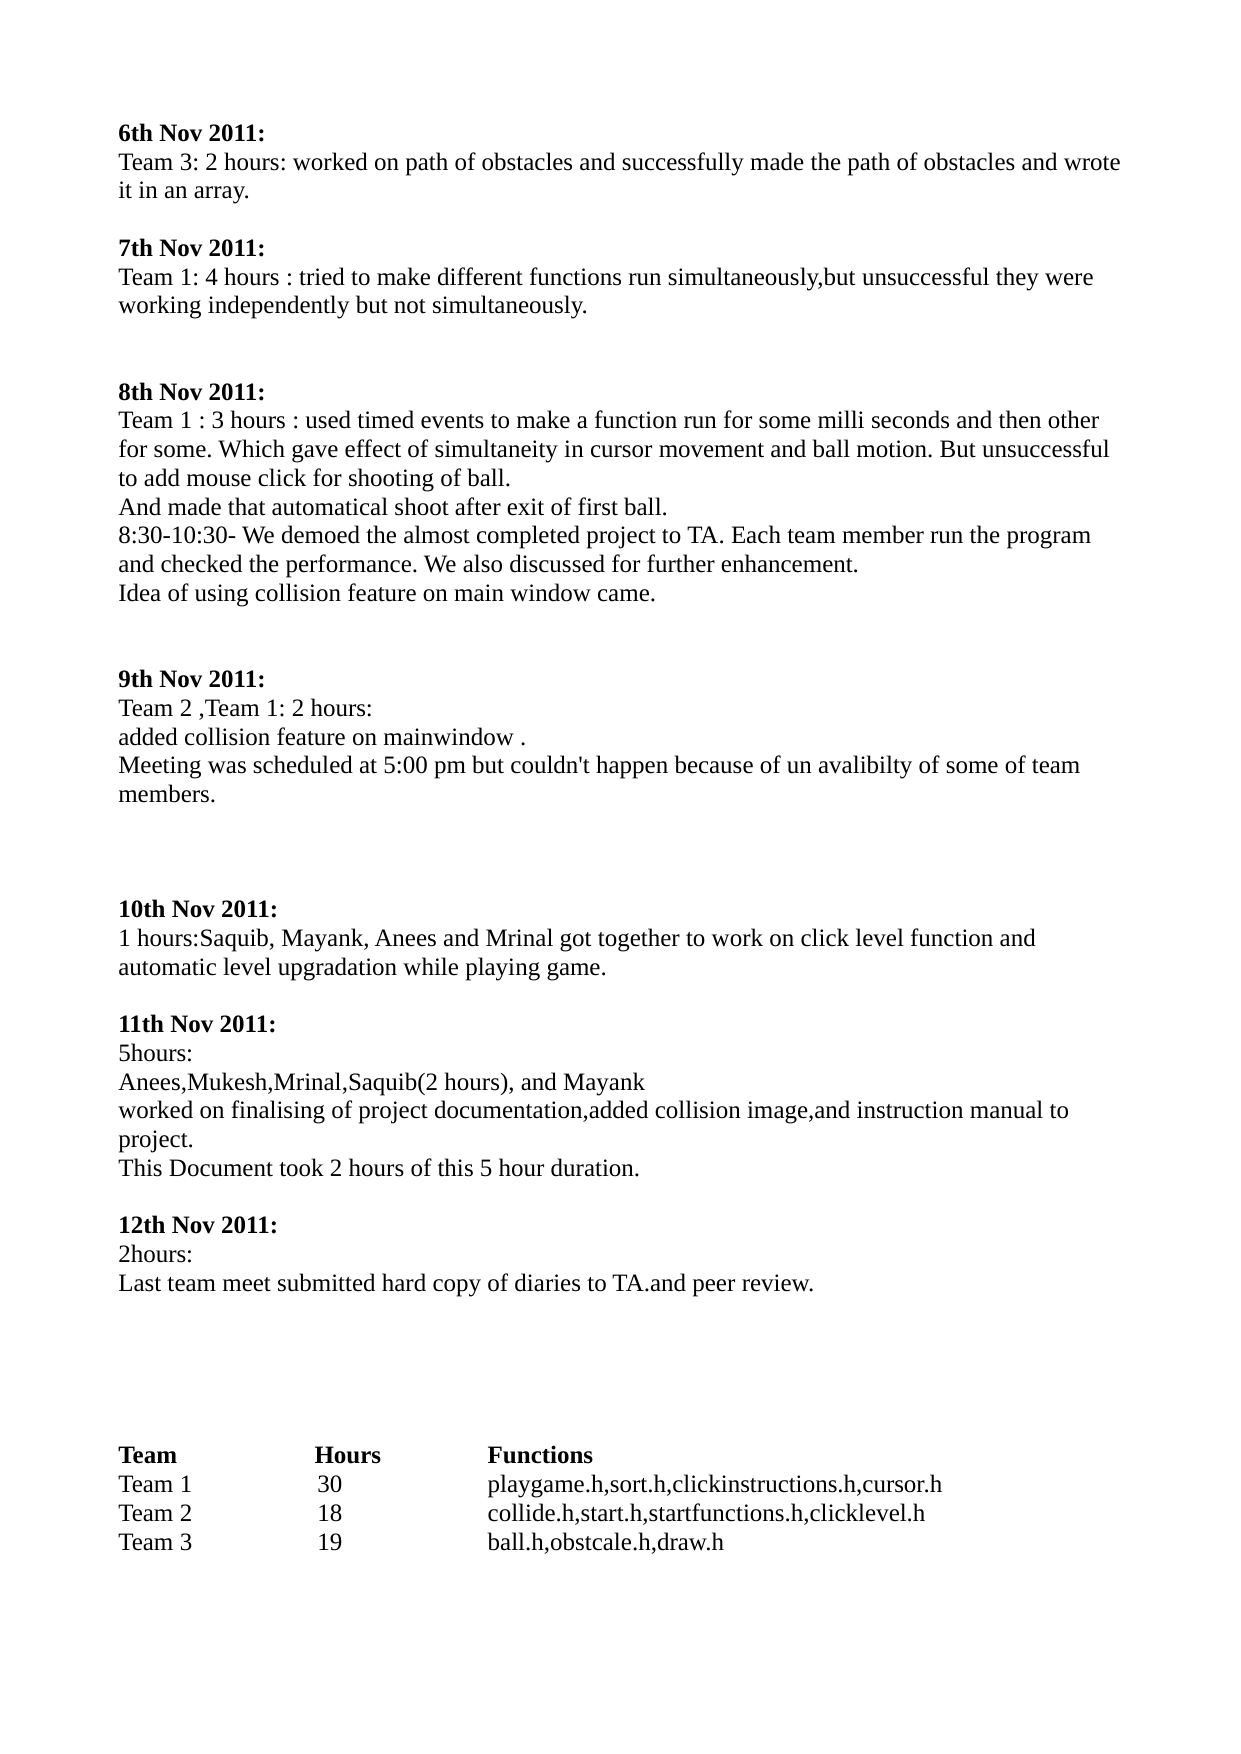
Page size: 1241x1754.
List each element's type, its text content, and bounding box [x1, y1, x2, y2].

text Team 1 : 3 hours : used timed events to make a function run for some milli seconds and then other for some. Which gave effect of simultaneity in cursor movement and ball motion. But unsuccessful to add mouse click for shooting of ball. [118, 406, 1122, 492]
text 8th Nov 2011: [118, 377, 1122, 406]
text Idea of using collision feature on main window came. [118, 578, 1122, 607]
text 8:30-10:30- We demoed the almost completed project to TA. Each team member run the program and checked the performance. We also discussed for further enhancement. [118, 521, 1122, 578]
text 10th Nov 2011: [118, 894, 1122, 923]
text 6th Nov 2011: [118, 118, 1122, 147]
text Team Hours Functions [118, 1441, 1122, 1469]
text Last team meet submitted hard copy of diaries to TA.and peer review. [118, 1268, 1122, 1297]
text 11th Nov 2011: [118, 1009, 1122, 1038]
text And made that automatical shoot after exit of first ball. [118, 492, 1122, 521]
text 1 hours:Saquib, Mayank, Anees and Mrinal got together to work on click level function and automatic level upgradation while playing game. [118, 923, 1122, 981]
text 7th Nov 2011: [118, 233, 1122, 262]
text Team 1 30 playgame.h,sort.h,clickinstructions.h,cursor.h [118, 1469, 1122, 1498]
text 5hours: [118, 1038, 1122, 1067]
text 2hours: [118, 1239, 1122, 1268]
text Team 3 19 ball.h,obstcale.h,draw.h [118, 1527, 1122, 1556]
text 9th Nov 2011: [118, 664, 1122, 693]
text 12th Nov 2011: [118, 1211, 1122, 1239]
text Team 1: 4 hours : tried to make different functions run simultaneously,but unsuccessful they were working independently but not simultaneously. [118, 262, 1122, 319]
text Meeting was scheduled at 5:00 pm but couldn't happen because of un avalibilty of some of team members. [118, 751, 1122, 808]
text worked on finalising of project documentation,added collision image,and instruction manual to project. [118, 1096, 1122, 1153]
text added collision feature on mainwindow . [118, 722, 1122, 751]
text Team 3: 2 hours: worked on path of obstacles and successfully made the path of obstacles and wrote it in an array. [118, 147, 1122, 204]
text This Document took 2 hours of this 5 hour duration. [118, 1153, 1122, 1182]
text Team 2 18 collide.h,start.h,startfunctions.h,clicklevel.h [118, 1498, 1122, 1527]
text Anees,Mukesh,Mrinal,Saquib(2 hours), and Mayank [118, 1067, 1122, 1096]
text Team 2 ,Team 1: 2 hours: [118, 693, 1122, 722]
